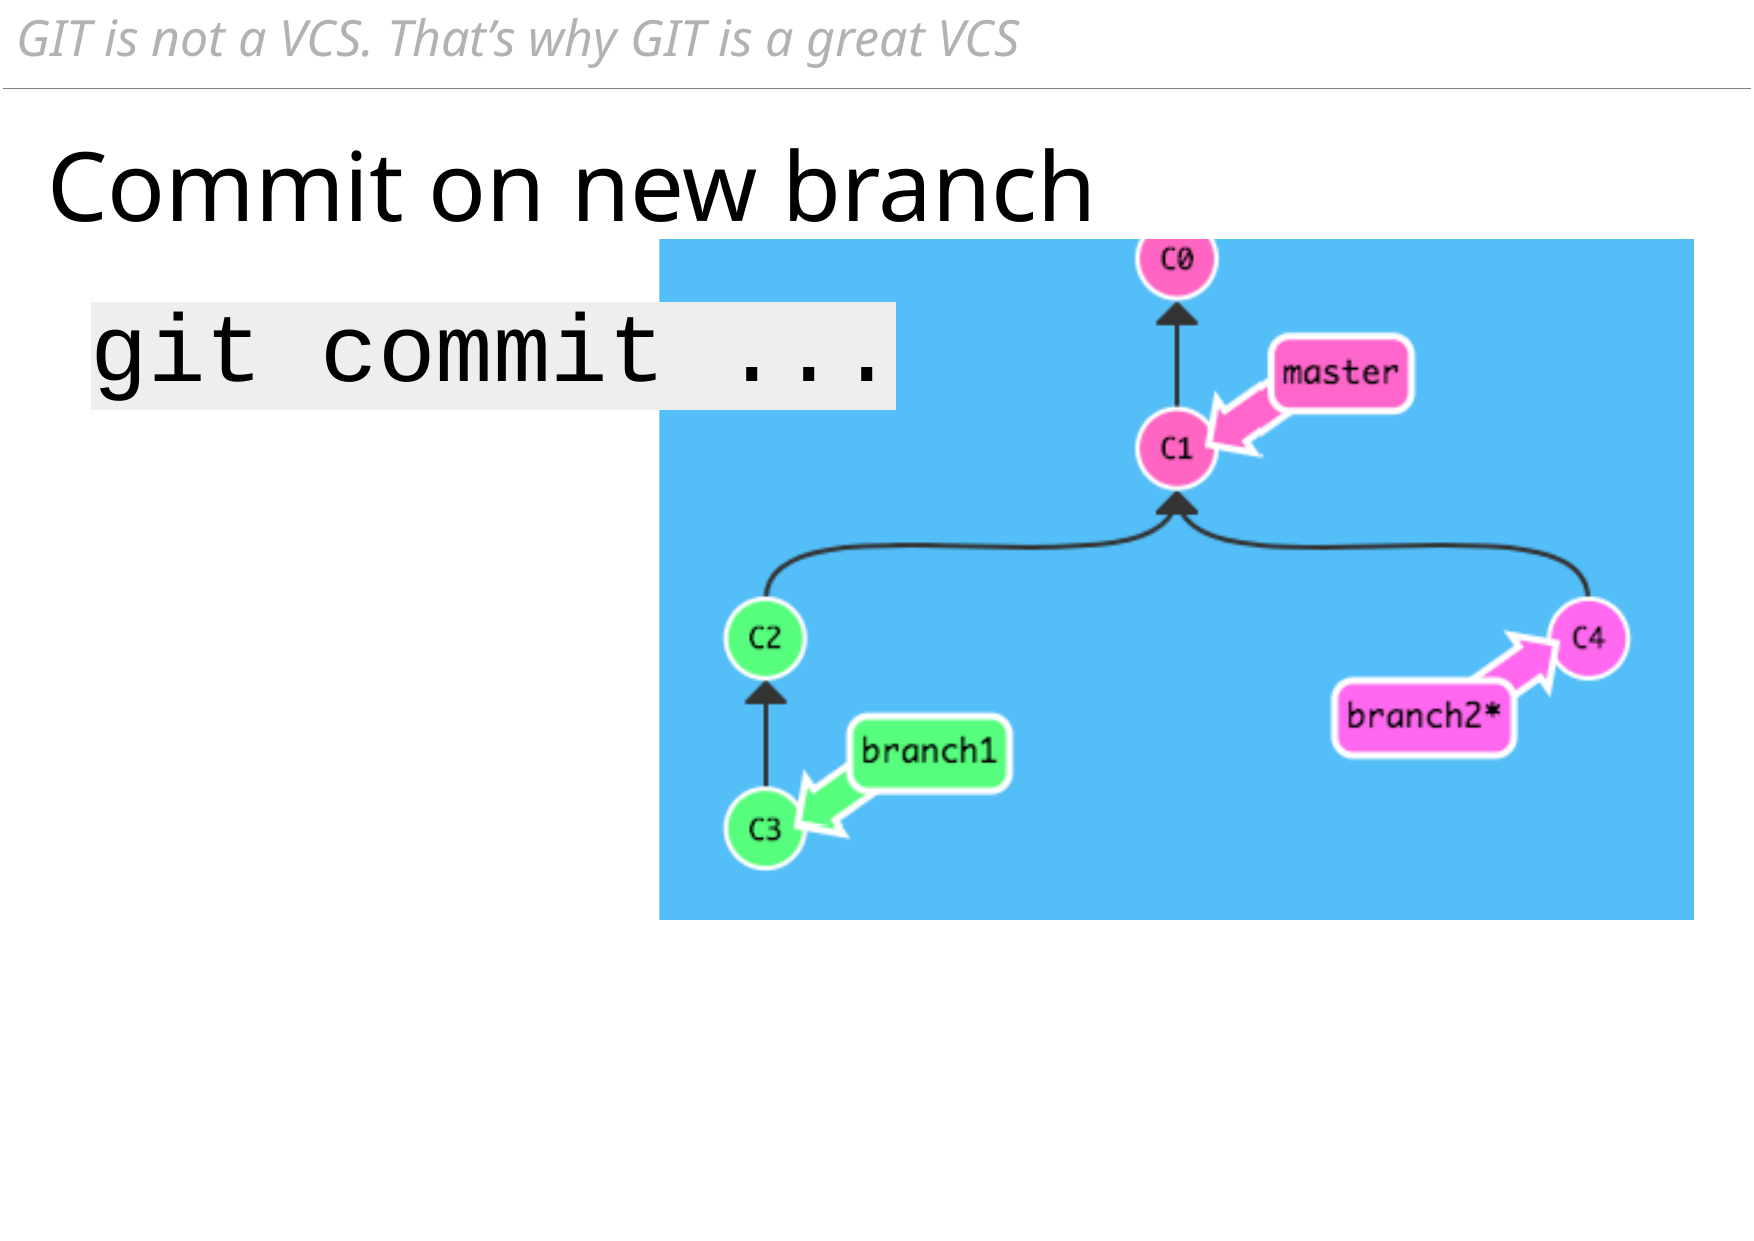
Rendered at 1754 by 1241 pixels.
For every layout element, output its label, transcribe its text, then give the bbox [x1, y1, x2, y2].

picture [659, 239, 1694, 920]
text Commit on new branch [3, 118, 1751, 250]
text git commit ... [3, 302, 659, 519]
text git commit ... [1694, 302, 1751, 519]
